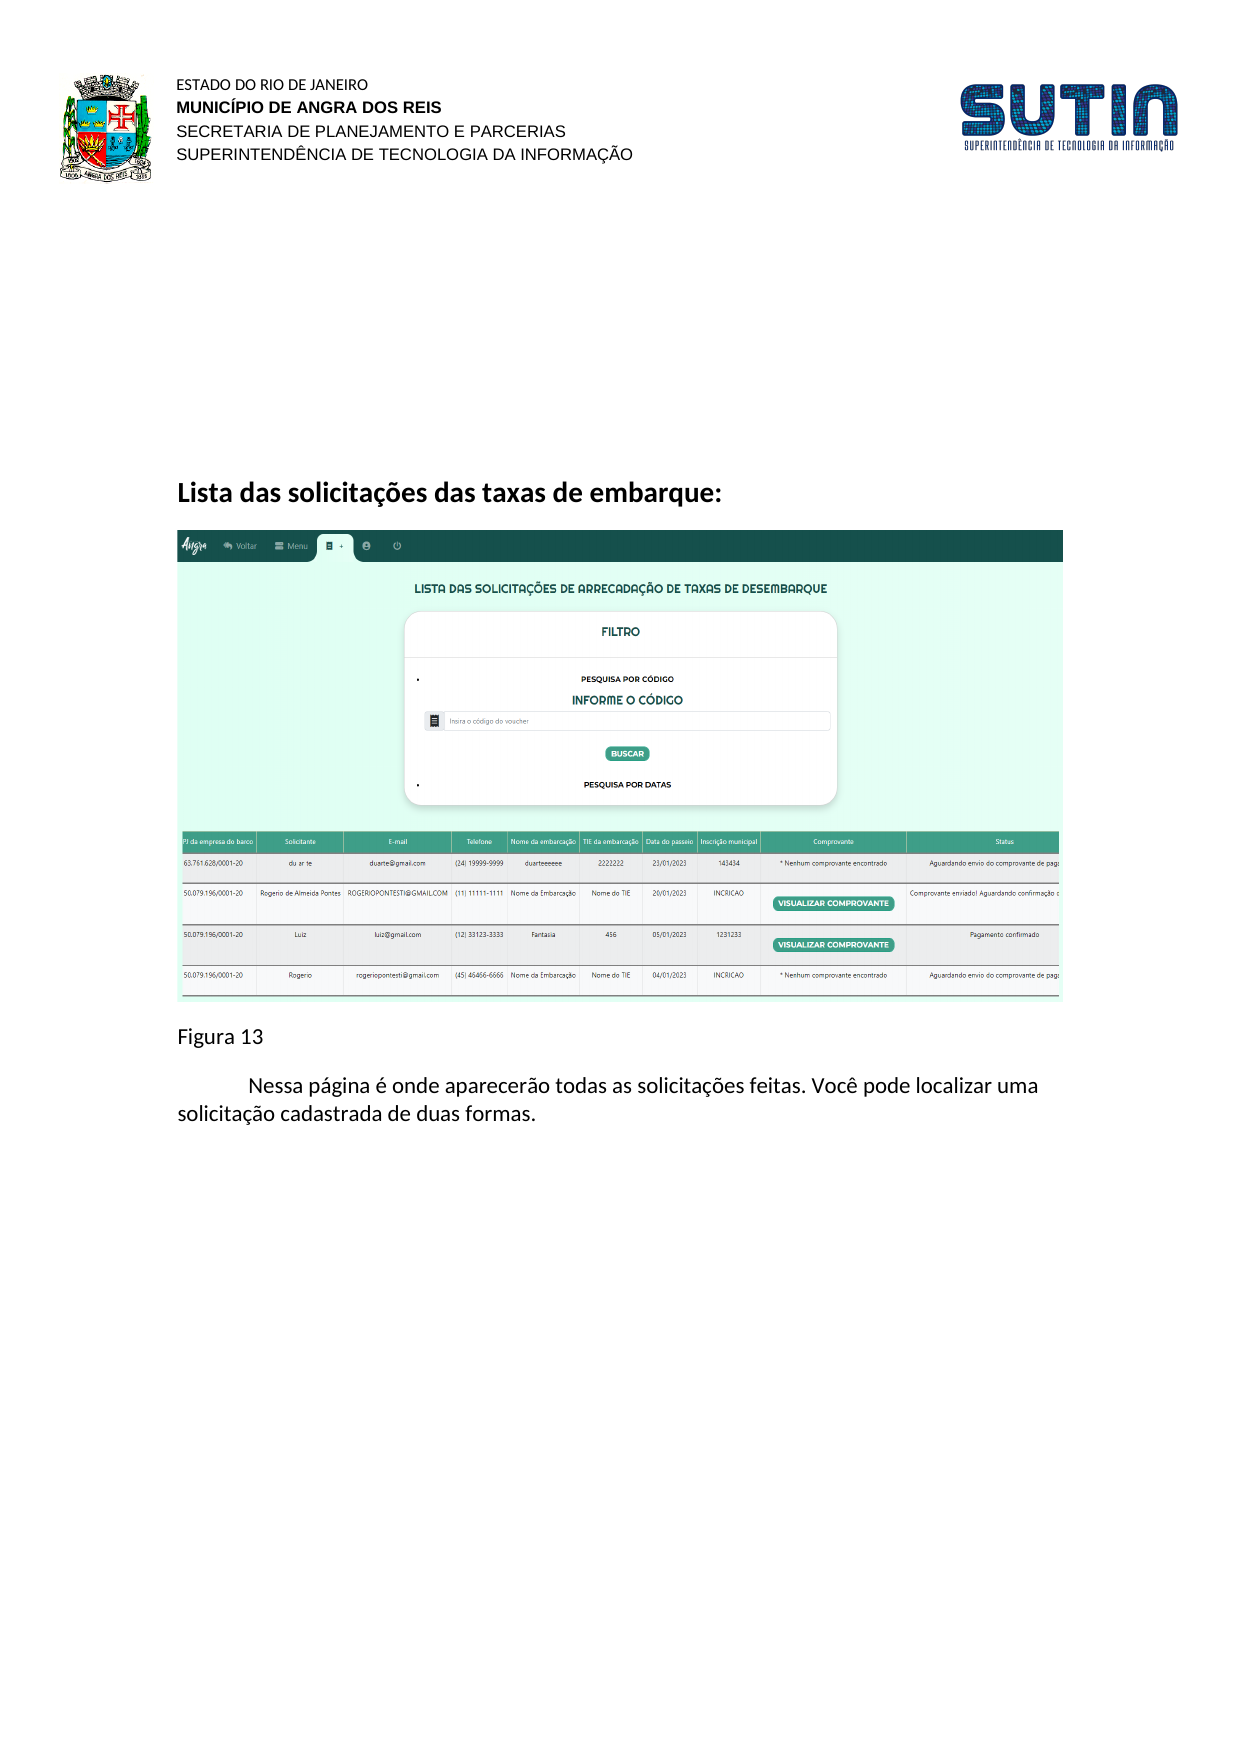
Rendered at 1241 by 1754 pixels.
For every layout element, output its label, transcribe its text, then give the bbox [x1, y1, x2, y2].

text Nessa página é onde aparecerão todas as solicitações feitas. Você pode localizar uma solicitação cadastrada de duas formas. [177, 1071, 1063, 1127]
picture [955, 81, 1181, 157]
text Lista das solicitações das taxas de embarque: [177, 474, 1063, 510]
picture [59, 73, 155, 185]
text Figura 13 [177, 1022, 1063, 1050]
